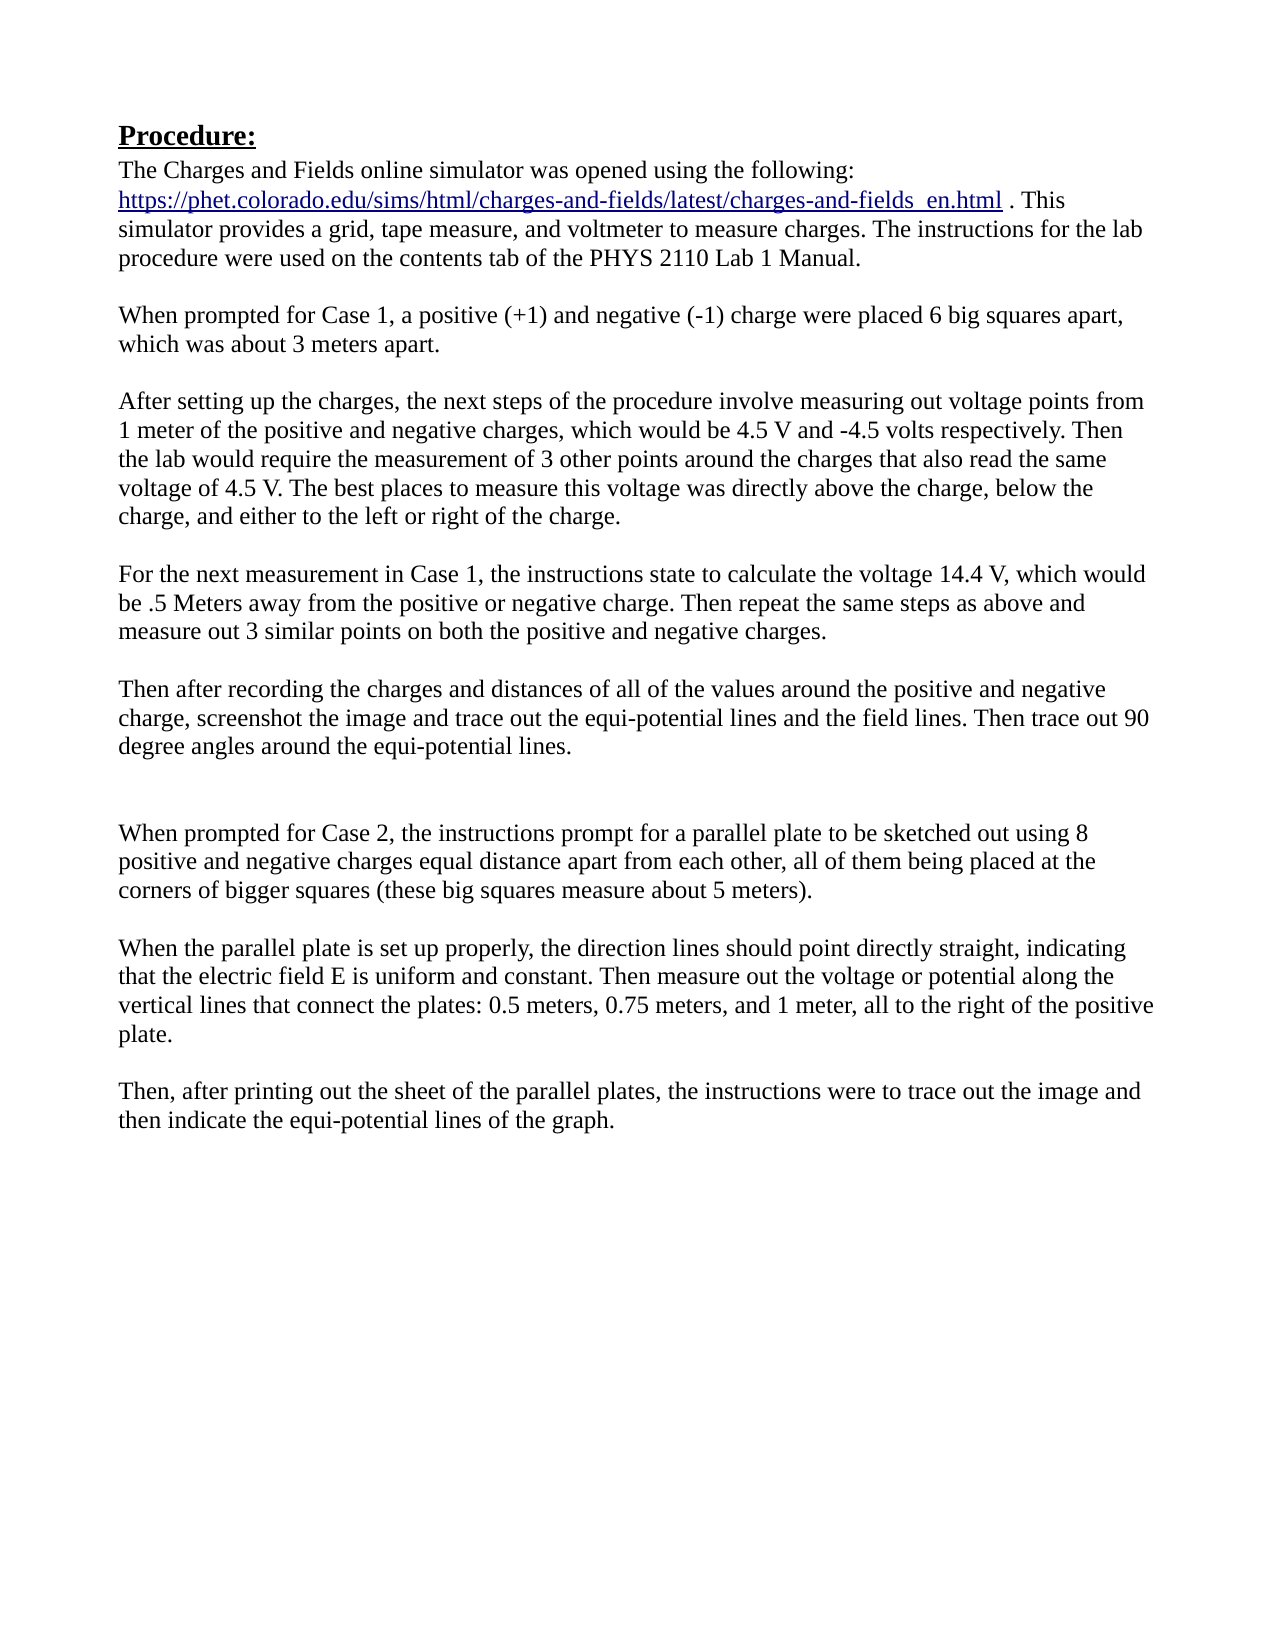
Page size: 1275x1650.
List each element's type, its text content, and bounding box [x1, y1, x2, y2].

text The Charges and Fields online simulator was opened using the following: [118, 152, 1157, 185]
text After setting up the charges, the next steps of the procedure involve measuring out voltage points from 1 meter of the positive and negative charges, which would be 4.5 V and -4.5 volts respectively. Then the lab would require the measurement of 3 other points around the charges that also read the same voltage of 4.5 V. The best places to measure this voltage was directly above the charge, below the charge, and either to the left or right of the charge. [118, 386, 1157, 530]
text When prompted for Case 2, the instructions prompt for a parallel plate to be sketched out using 8 positive and negative charges equal distance apart from each other, all of them being placed at the corners of bigger squares (these big squares measure about 5 meters). [118, 818, 1157, 904]
text When prompted for Case 1, a positive (+1) and negative (-1) charge were placed 6 big squares apart, which was about 3 meters apart. [118, 300, 1157, 358]
text Then after recording the charges and distances of all of the values around the positive and negative charge, screenshot the image and trace out the equi-potential lines and the field lines. Then trace out 90 degree angles around the equi-potential lines. [118, 674, 1157, 760]
text Procedure: [118, 118, 1157, 152]
text When the parallel plate is set up properly, the direction lines should point directly straight, indicating that the electric field E is uniform and constant. Then measure out the voltage or potential along the vertical lines that connect the plates: 0.5 meters, 0.75 meters, and 1 meter, all to the right of the positive plate. [118, 933, 1157, 1048]
text For the next measurement in Case 1, the instructions state to calculate the voltage 14.4 V, which would be .5 Meters away from the positive or negative charge. Then repeat the same steps as above and measure out 3 similar points on both the positive and negative charges. [118, 559, 1157, 645]
text Then, after printing out the sheet of the parallel plates, the instructions were to trace out the image and then indicate the equi-potential lines of the graph. [118, 1076, 1157, 1134]
text https://phet.colorado.edu/sims/html/charges-and-fields/latest/charges-and-fields_en.html . This simulator provides a grid, tape measure, and voltmeter to measure charges. The instructions for the lab procedure were used on the contents tab of the PHYS 2110 Lab 1 Manual. [118, 185, 1157, 271]
